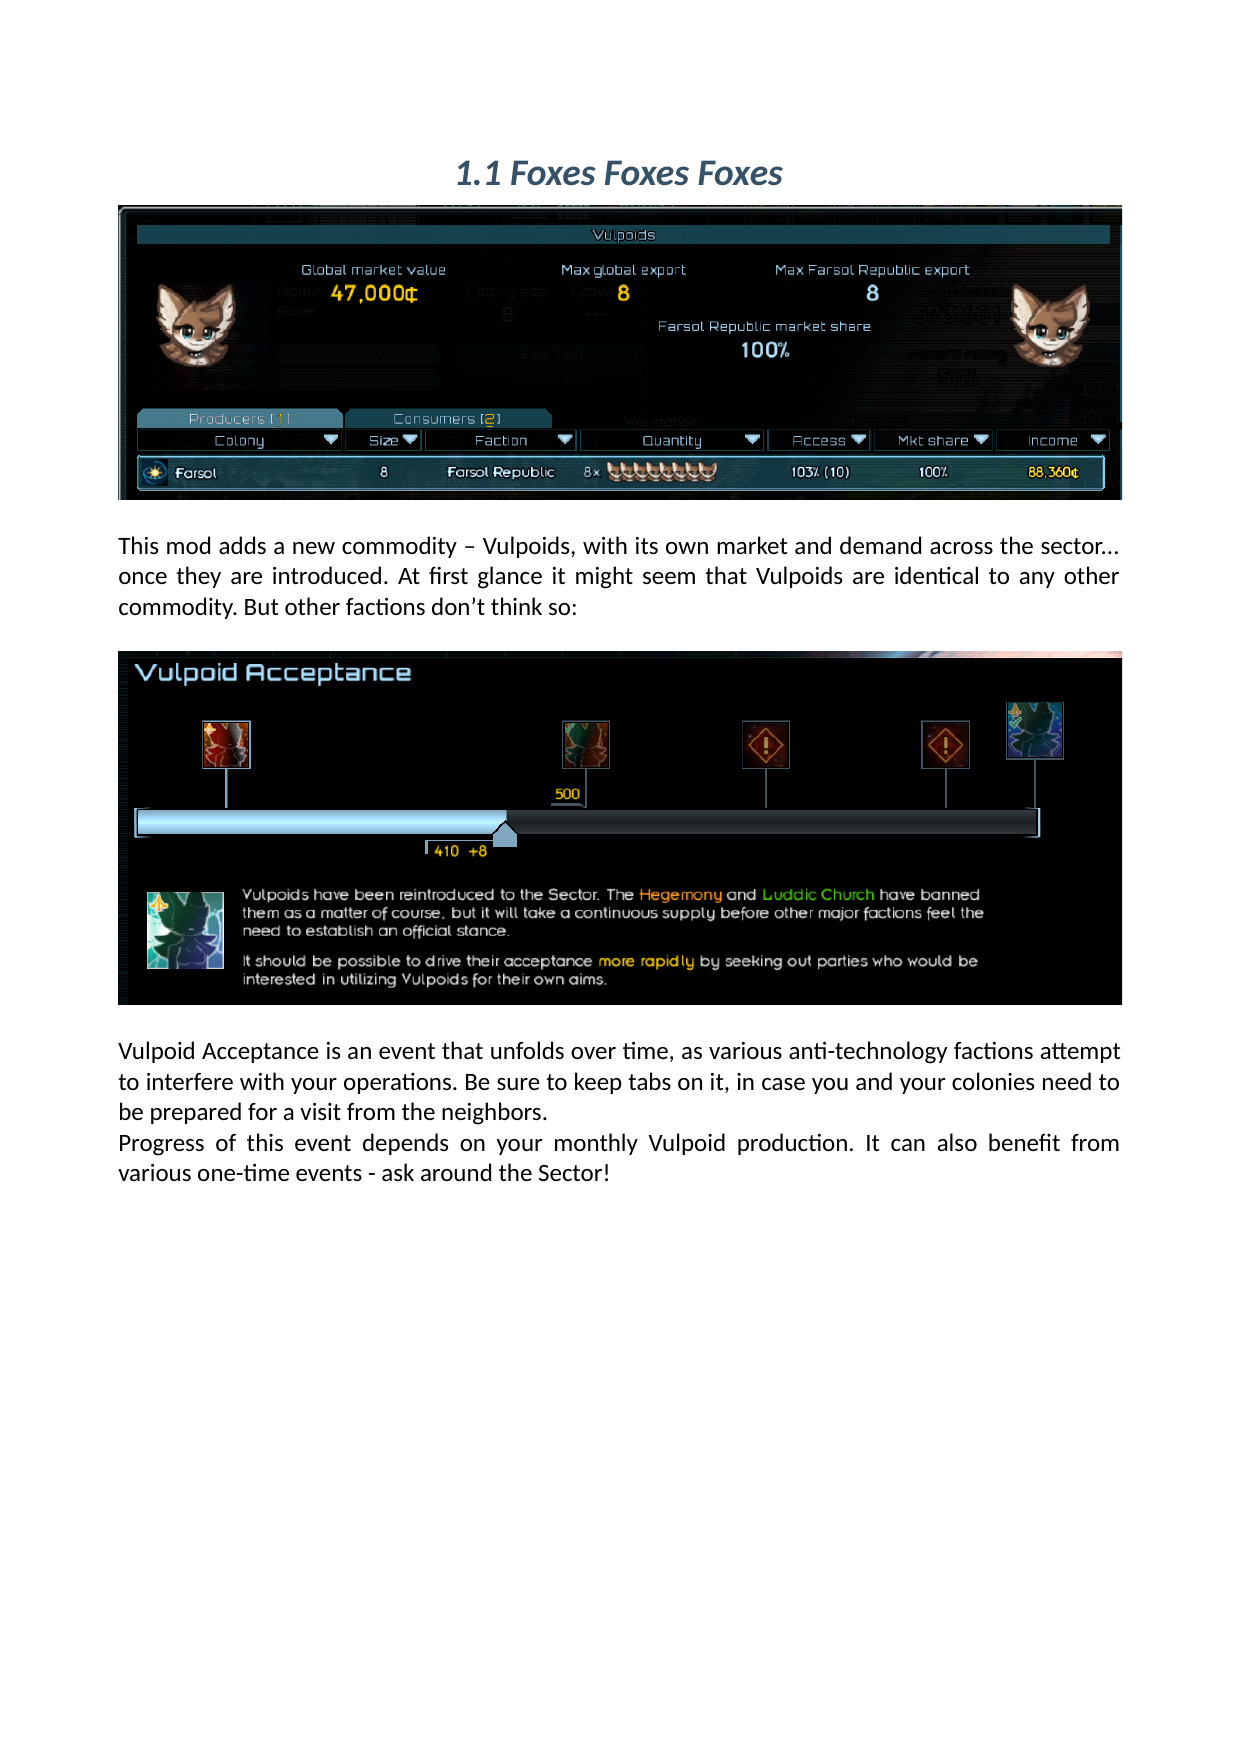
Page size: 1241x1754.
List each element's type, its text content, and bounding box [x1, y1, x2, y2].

picture [118, 205, 1123, 500]
text This mod adds a new commodity – Vulpoids, with its own market and demand across the sector... once they are introduced. At first glance it might seem that Vulpoids are identical to any other commodity. But other factions don’t think so: [118, 530, 1122, 621]
text Progress of this event depends on your monthly Vulpoid production. It can also benefit from various one-time events - ask around the Sector! [118, 1127, 1122, 1188]
picture [118, 651, 1123, 1005]
text Vulpoid Acceptance is an event that unfolds over time, as various anti-technology factions attempt to interfere with your operations. Be sure to keep tabs on it, in case you and your colonies need to be prepared for a visit from the neighbors. [118, 1035, 1122, 1127]
text 1.1 Foxes Foxes Foxes [118, 149, 1122, 194]
